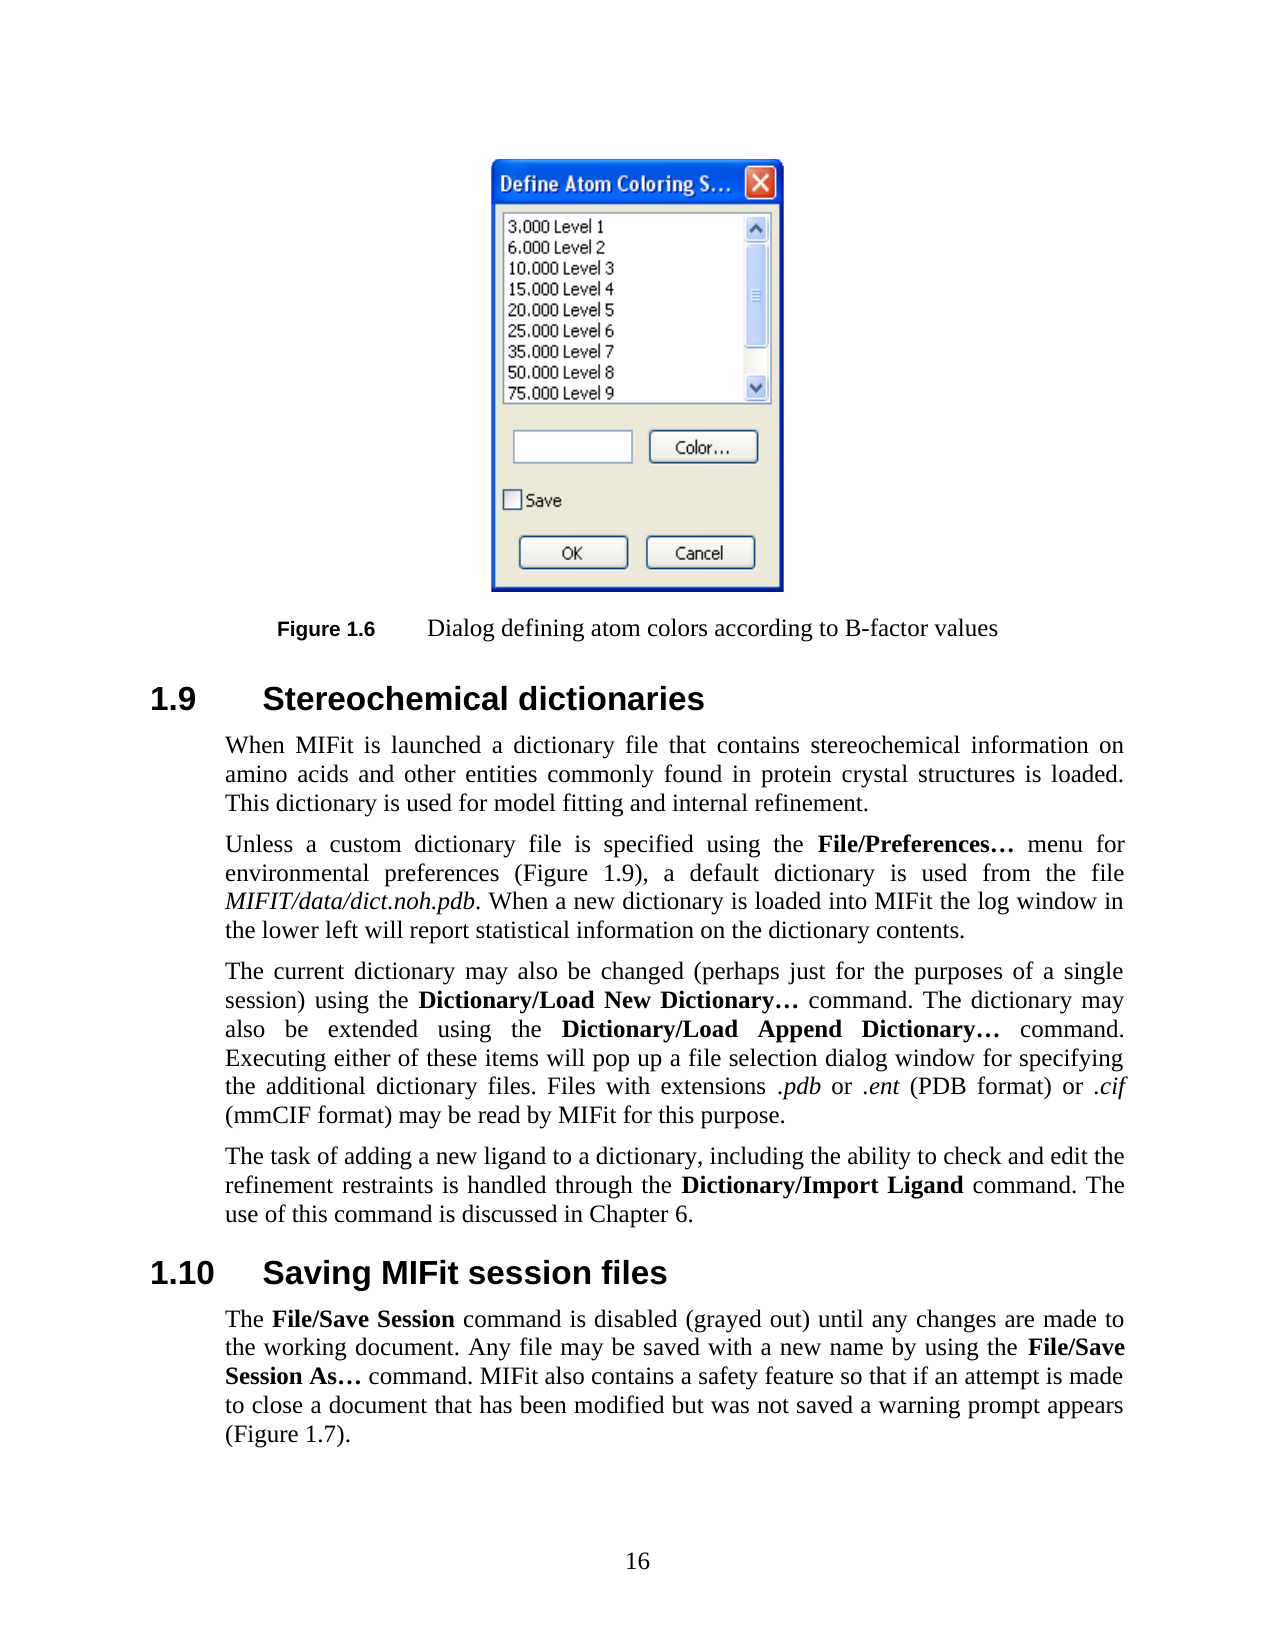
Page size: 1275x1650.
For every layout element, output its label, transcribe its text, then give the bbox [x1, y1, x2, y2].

text Figure 1.6 Dialog defining atom colors according to B-factor values [150, 613, 1125, 642]
subtitle Stereochemical dictionaries [150, 679, 1125, 718]
text When MIFit is launched a dictionary file that contains stereochemical information on amino acids and other entities commonly found in protein crystal structures is loaded. This dictionary is used for model fitting and internal refinement. [225, 730, 1125, 816]
picture [491, 159, 784, 592]
text Unless a custom dictionary file is specified using the File/Preferences… menu for environmental preferences (Figure 1.9), a default dictionary is used from the file MIFIT/data/dict.noh.pdb. When a new dictionary is loaded into MIFit the log window in the lower left will report statistical information on the dictionary contents. [225, 829, 1125, 944]
subtitle Saving MIFit session files [150, 1253, 1125, 1291]
text The task of adding a new ligand to a dictionary, including the ability to check and edit the refinement restraints is handled through the Dictionary/Import Ligand command. The use of this command is discussed in Chapter 6. [225, 1141, 1125, 1228]
text The File/Save Session command is disabled (grayed out) until any changes are made to the working document. Any file may be saved with a new name by using the File/Save Session As… command. MIFit also contains a safety feature so that if an attempt is made to close a document that has been modified but was not saved a warning prompt appears (Figure 1.7). [225, 1304, 1125, 1447]
text The current dictionary may also be changed (perhaps just for the purposes of a single session) using the Dictionary/Load New Dictionary… command. The dictionary may also be extended using the Dictionary/Load Append Dictionary… command. Executing either of these items will pop up a file selection dialog window for specifying the additional dictionary files. Files with extensions .pdb or .ent (PDB format) or .cif (mmCIF format) may be read by MIFit for this purpose. [225, 956, 1125, 1129]
